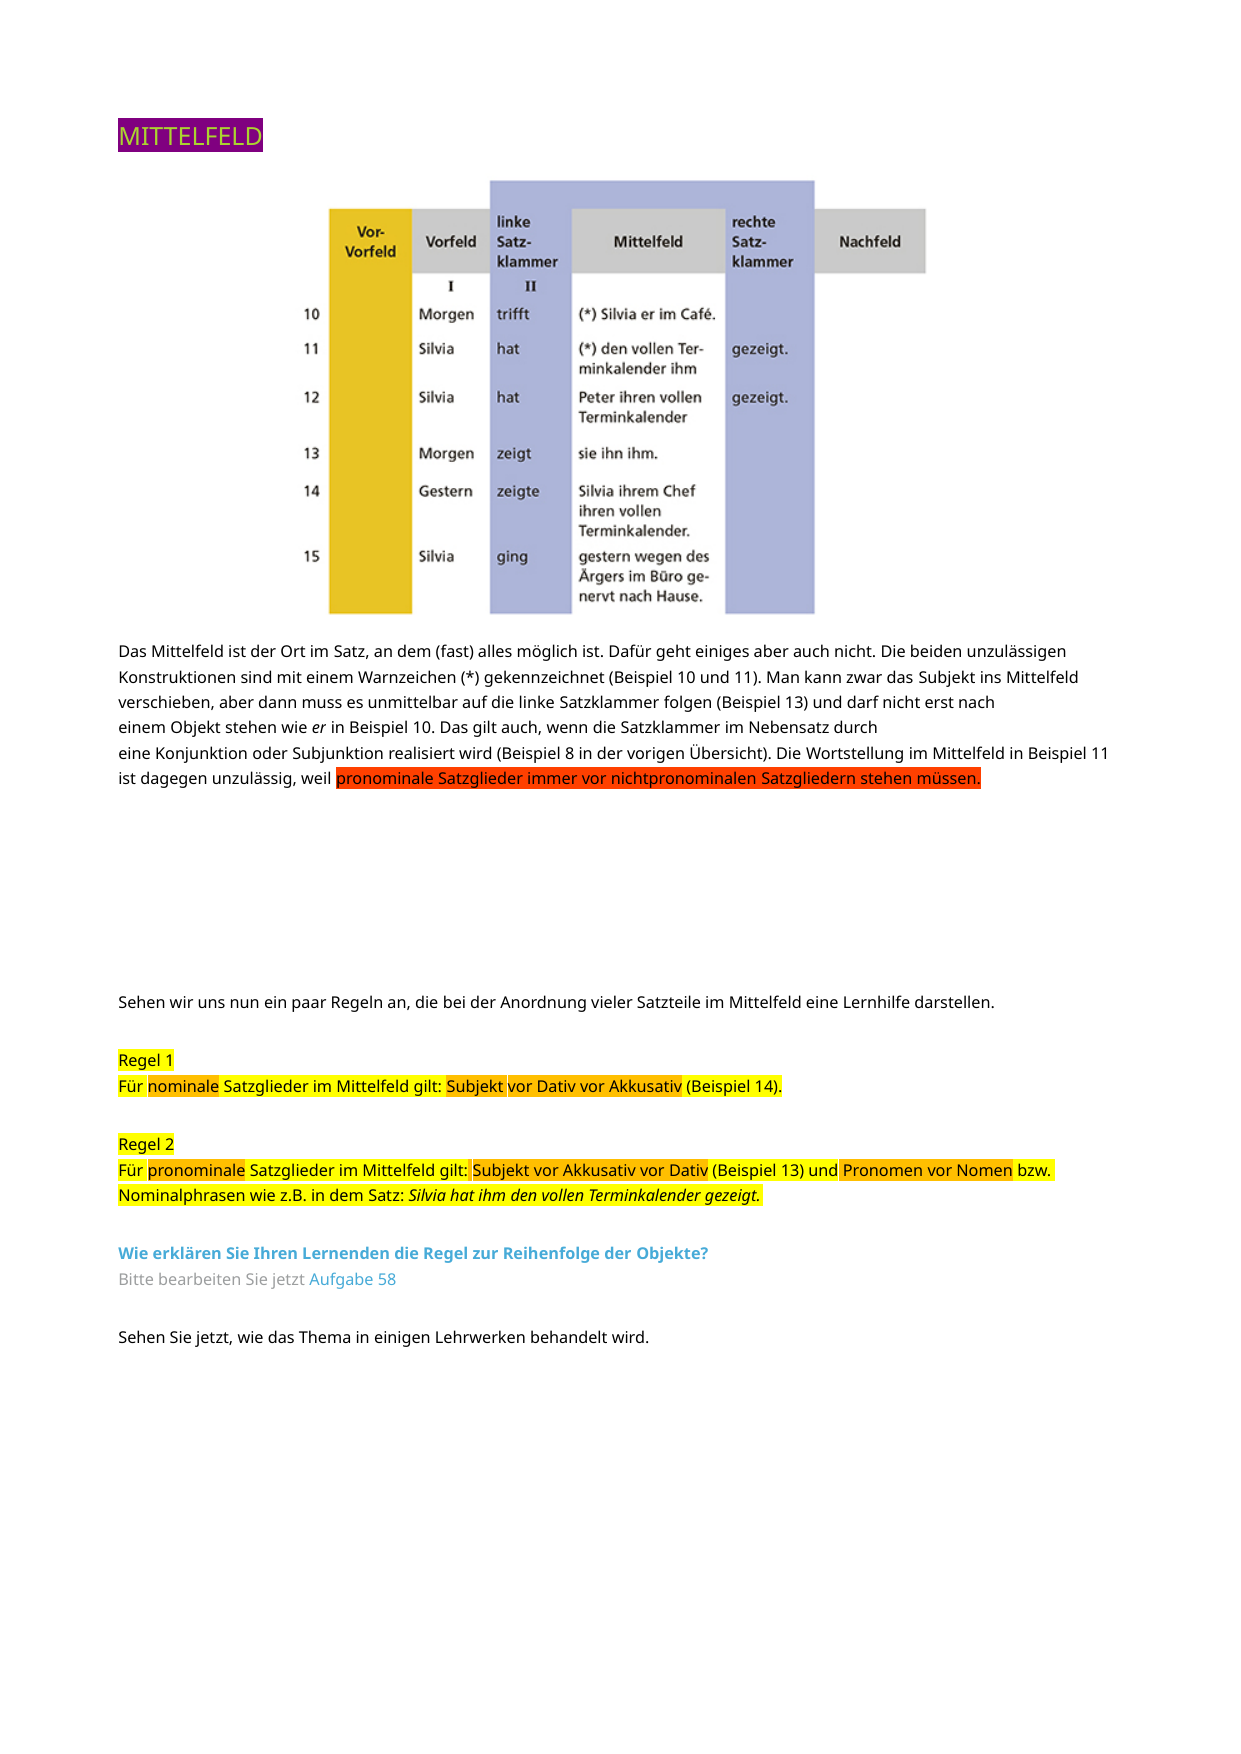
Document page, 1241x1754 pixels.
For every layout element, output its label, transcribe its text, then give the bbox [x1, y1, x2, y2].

text Bitte bearbeiten Sie jetzt Aufgabe 58 [118, 1268, 1122, 1290]
text Sehen wir uns nun ein paar Regeln an, die bei der Anordnung vieler Satzteile im Mittelfeld eine Lernhilfe darstellen. [118, 991, 1122, 1013]
subtitle MITTELFELD [118, 118, 1122, 152]
text Regel 2 [118, 1133, 1122, 1155]
text Für pronominale Satzglieder im Mittelfeld gilt: Subjekt vor Akkusativ vor Dativ (Beispiel 13) und Pronomen vor Nomen bzw. Nominalphrasen wie z.B. in dem Satz: Silvia hat ihm den vollen Terminkalender gezeigt. [118, 1158, 1122, 1206]
text Für nominale Satzglieder im Mittelfeld gilt: Subjekt vor Dativ vor Akkusativ (Beispiel 14). [118, 1075, 1122, 1097]
text Wie erklären Sie Ihren Lernenden die Regel zur Reihenfolge der Objekte? [118, 1242, 1122, 1264]
picture [226, 164, 1014, 636]
text Regel 1 [118, 1049, 1122, 1071]
text Das Mittelfeld ist der Ort im Satz, an dem (fast) alles möglich ist. Dafür geht einiges aber auch nicht. Die beiden unzulässigen Konstruktionen sind mit einem Warnzeichen (*) gekennzeichnet (Beispiel 10 und 11). Man kann zwar das Subjekt ins Mittelfeld verschieben, aber dann muss es unmittelbar auf die linke Satzklammer folgen (Beispiel 13) und darf nicht erst nach einem Objekt stehen wie er in Beispiel 10. Das gilt auch, wenn die Satzklammer im Nebensatz durch eine Konjunktion oder Subjunktion realisiert wird (Beispiel 8 in der vorigen Übersicht). Die Wortstellung im Mittelfeld in Beispiel 11 ist dagegen unzulässig, weil pronominale Satzglieder immer vor nichtpronominalen Satzgliedern stehen müssen. [118, 640, 1122, 789]
text Sehen Sie jetzt, wie das Thema in einigen Lehrwerken behandelt wird. [118, 1326, 1122, 1348]
